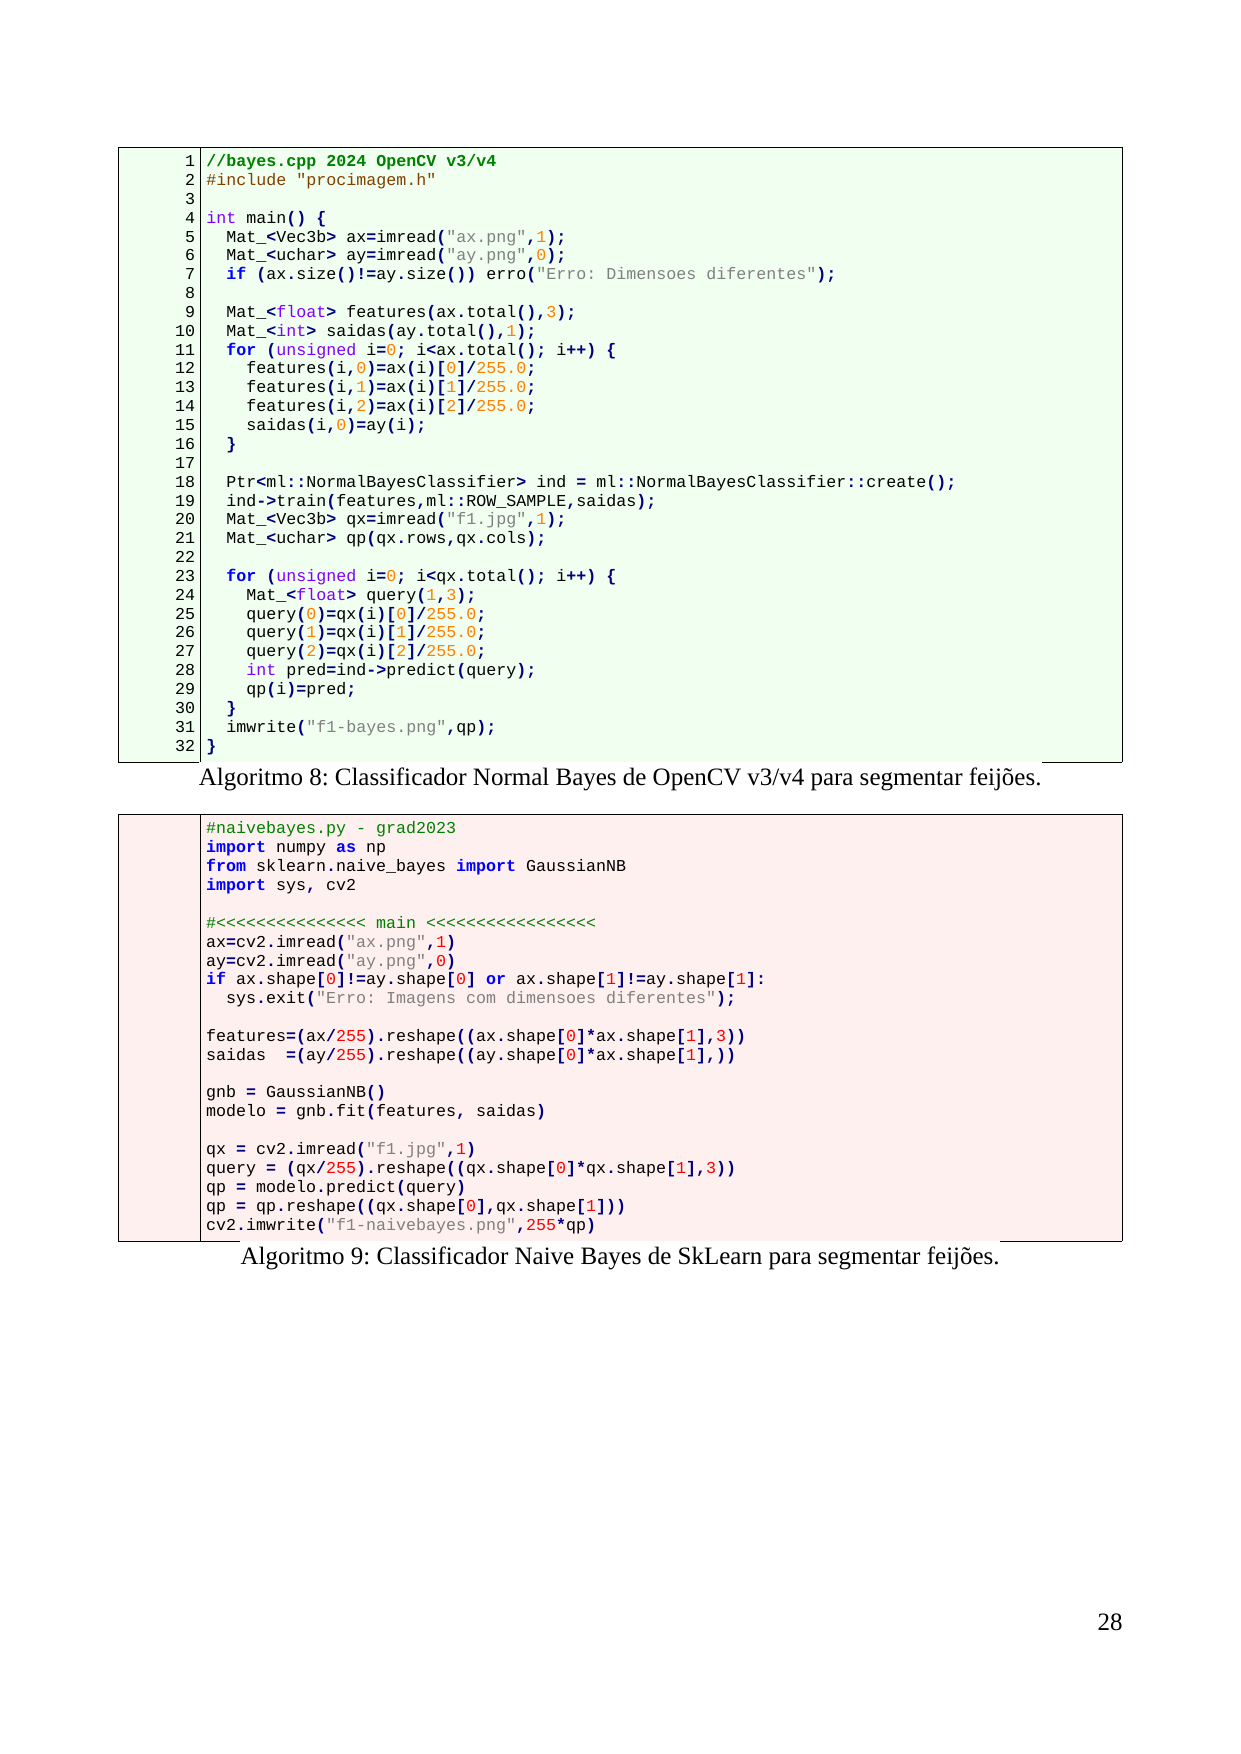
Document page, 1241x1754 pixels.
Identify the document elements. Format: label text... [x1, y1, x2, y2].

table_header 1 2 3 4 5 6 7 8 9 10 11 12 13 14 15 16 17 18 19 20 21 22 23 24 25 26 27 28 29 30 31 32 [119, 148, 200, 762]
table_header #naivebayes.py - grad2023 import numpy as np from sklearn.naive_bayes import GaussianNB import sys, cv2 #<<<<<<<<<<<<<<< main <<<<<<<<<<<<<<<<< ax=cv2.imread("ax.png",1) ay=cv2.imread("ay.png",0) if ax.shape[0]!=ay.shape[0] or ax.shape[1]!=ay.shape[1]: sys.exit("Erro: Imagens com dimensoes diferentes"); features=(ax/255).reshape((ax.shape[0]*ax.shape[1],3)) saidas =(ay/255).reshape((ay.shape[0]*ax.shape[1],)) gnb = GaussianNB() modelo = gnb.fit(features, saidas) qx = cv2.imread("f1.jpg",1) query = (qx/255).reshape((qx.shape[0]*qx.shape[1],3)) qp = modelo.predict(query) qp = qp.reshape((qx.shape[0],qx.shape[1])) cv2.imwrite("f1-naivebayes.png",255*qp) [201, 815, 1122, 1241]
table_header //bayes.cpp 2024 OpenCV v3/v4 #include "procimagem.h" int main() { Mat_<Vec3b> ax=imread("ax.png",1); Mat_<uchar> ay=imread("ay.png",0); if (ax.size()!=ay.size()) erro("Erro: Dimensoes diferentes"); Mat_<float> features(ax.total(),3); Mat_<int> saidas(ay.total(),1); for (unsigned i=0; i<ax.total(); i++) { features(i,0)=ax(i)[0]/255.0; features(i,1)=ax(i)[1]/255.0; features(i,2)=ax(i)[2]/255.0; saidas(i,0)=ay(i); } Ptr<ml::NormalBayesClassifier> ind = ml::NormalBayesClassifier::create(); ind->train(features,ml::ROW_SAMPLE,saidas); Mat_<Vec3b> qx=imread("f1.jpg",1); Mat_<uchar> qp(qx.rows,qx.cols); for (unsigned i=0; i<qx.total(); i++) { Mat_<float> query(1,3); query(0)=qx(i)[0]/255.0; query(1)=qx(i)[1]/255.0; query(2)=qx(i)[2]/255.0; int pred=ind->predict(query); qp(i)=pred; } imwrite("f1-bayes.png",qp); } [201, 148, 1122, 762]
table_header [119, 815, 200, 1241]
text Algoritmo 9: Classificador Naive Bayes de SkLearn para segmentar feijões. [118, 1242, 1122, 1269]
text Algoritmo 8: Classificador Normal Bayes de OpenCV v3/v4 para segmentar feijões. [118, 763, 1122, 791]
